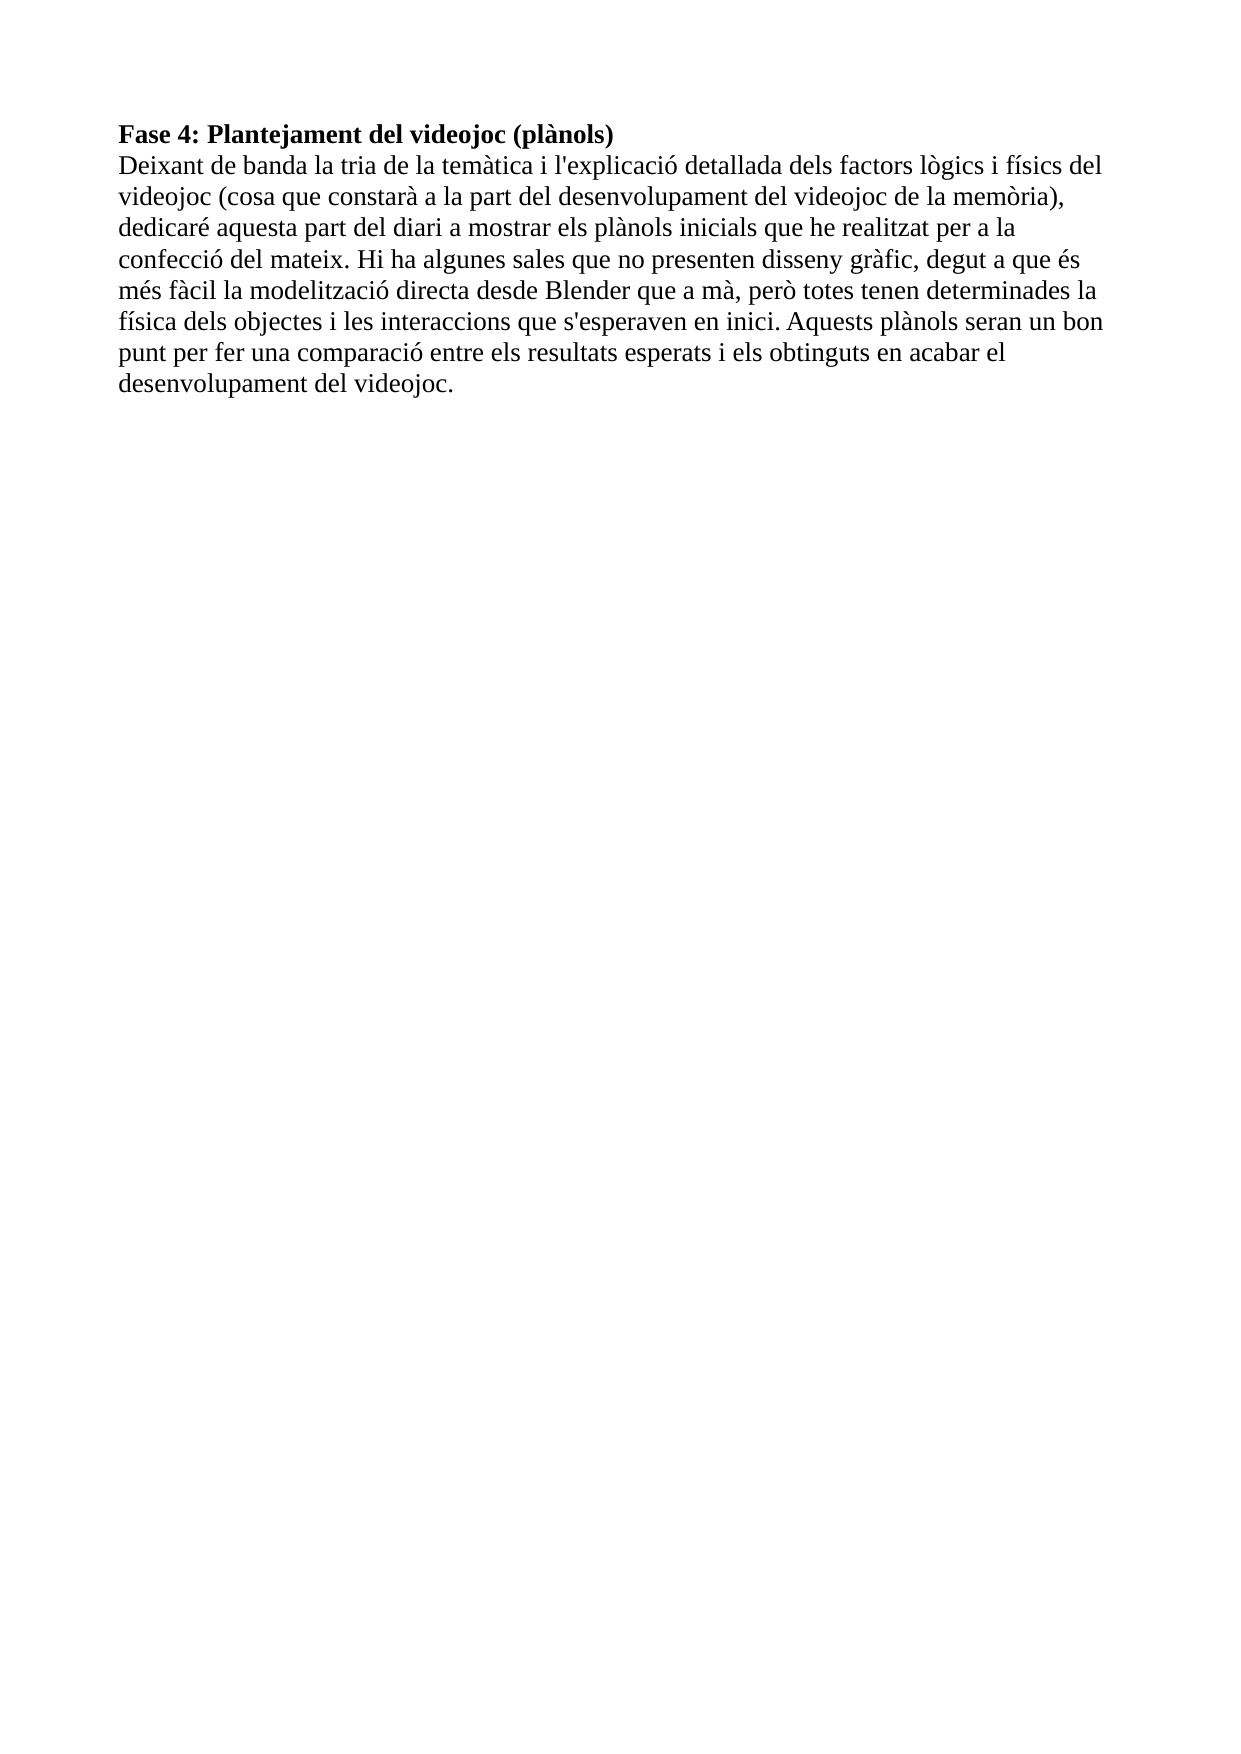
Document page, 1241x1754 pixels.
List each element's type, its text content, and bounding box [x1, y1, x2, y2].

text Fase 4: Plantejament del videojoc (plànols) [118, 118, 1122, 149]
text Deixant de banda la tria de la temàtica i l'explicació detallada dels factors lògics i físics del videojoc (cosa que constarà a la part del desenvolupament del videojoc de la memòria), dedicaré aquesta part del diari a mostrar els plànols inicials que he realitzat per a la confecció del mateix. Hi ha algunes sales que no presenten disseny gràfic, degut a que és més fàcil la modelització directa desde Blender que a mà, però totes tenen determinades la física dels objectes i les interaccions que s'esperaven en inici. Aquests plànols seran un bon punt per fer una comparació entre els resultats esperats i els obtinguts en acabar el desenvolupament del videojoc. [118, 149, 1122, 398]
